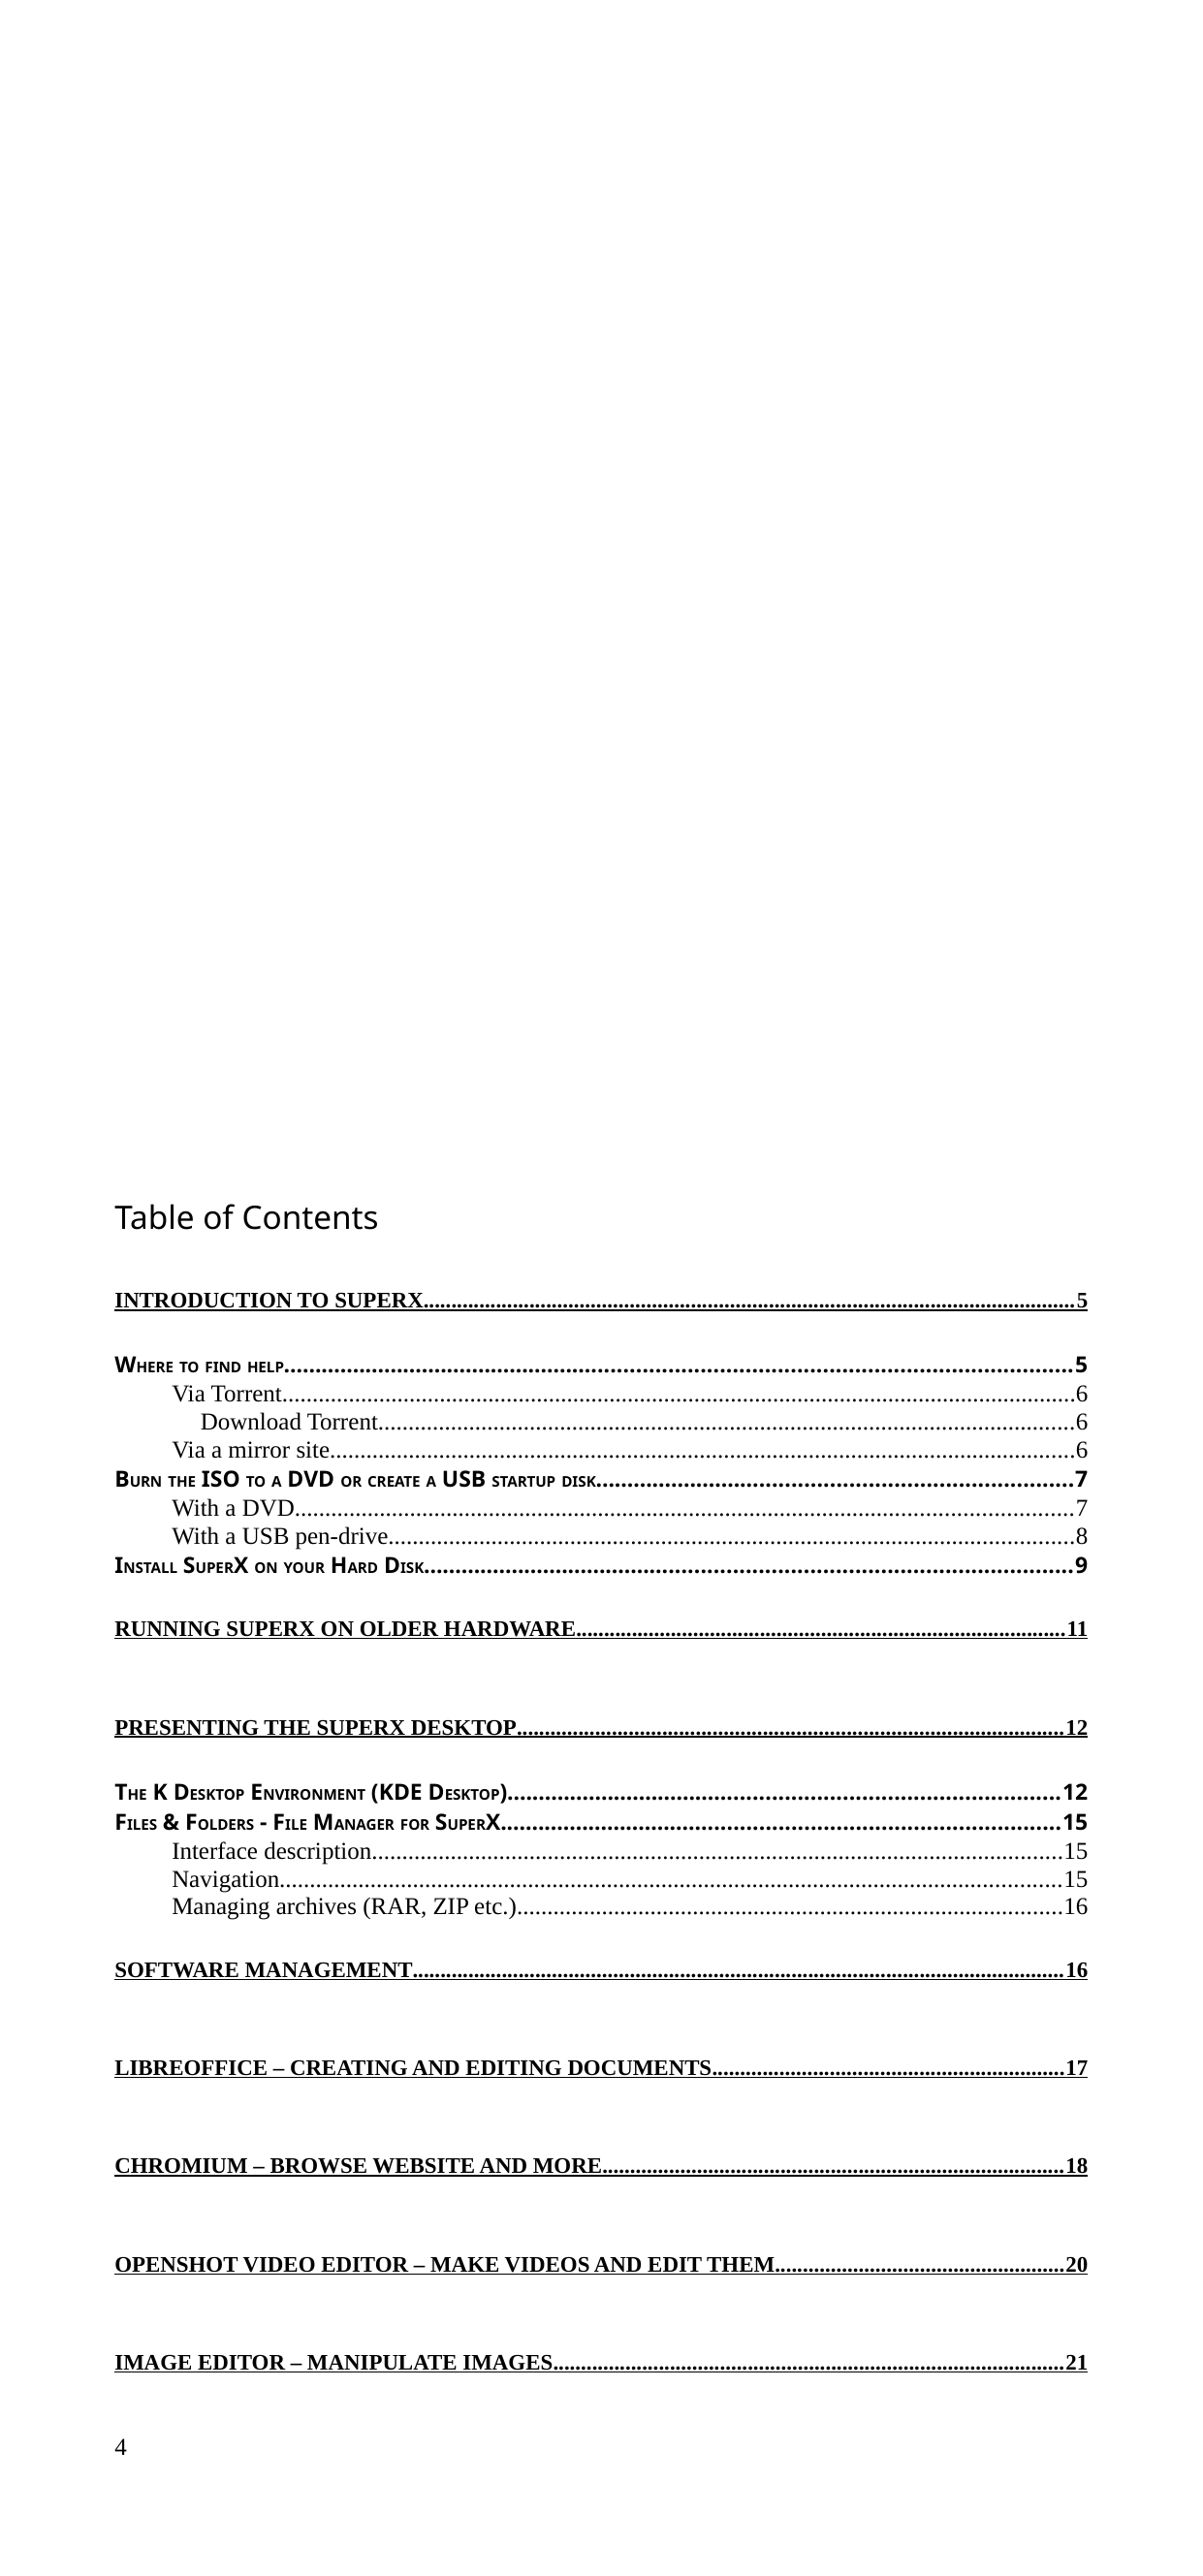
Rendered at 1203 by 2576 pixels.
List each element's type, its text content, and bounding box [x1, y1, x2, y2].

text Managing archives (RAR, ZIP etc.) 16 [172, 1892, 1088, 1920]
text Download Torrent 6 [201, 1407, 1088, 1435]
text Image Editor – Manipulate Images 21 [114, 2349, 1088, 2372]
text Where to find help 5 [114, 1349, 1088, 1379]
text Burn the ISO to a DVD or create a USB startup disk 7 [114, 1463, 1088, 1493]
text Openshot Video Editor – Make Videos and edit them 20 [114, 2251, 1088, 2274]
text Via Torrent 6 [172, 1379, 1088, 1407]
text Navigation 15 [172, 1865, 1088, 1892]
text With a USB pen-drive 8 [172, 1522, 1088, 1549]
text With a DVD 7 [172, 1493, 1088, 1522]
text LibreOffice – Creating and Editing documents 17 [114, 2055, 1088, 2077]
text Introduction to SuperX 5 [114, 1287, 1088, 1309]
text Running SuperX on Older Hardware 11 [114, 1616, 1088, 1638]
subtitle Table of Contents [114, 1195, 1088, 1239]
text Files & Folders - File Manager for SuperX 15 [114, 1806, 1088, 1837]
text Chromium – Browse website and more 18 [114, 2152, 1088, 2175]
text Presenting the SuperX desktop 12 [114, 1714, 1088, 1736]
text Install SuperX on your Hard Disk 9 [114, 1549, 1088, 1580]
text The K Desktop Environment (KDE Desktop) 12 [114, 1775, 1088, 1806]
text Interface description 15 [172, 1837, 1088, 1865]
text Software Management 16 [114, 1957, 1088, 1979]
text Via a mirror site 6 [172, 1435, 1088, 1463]
